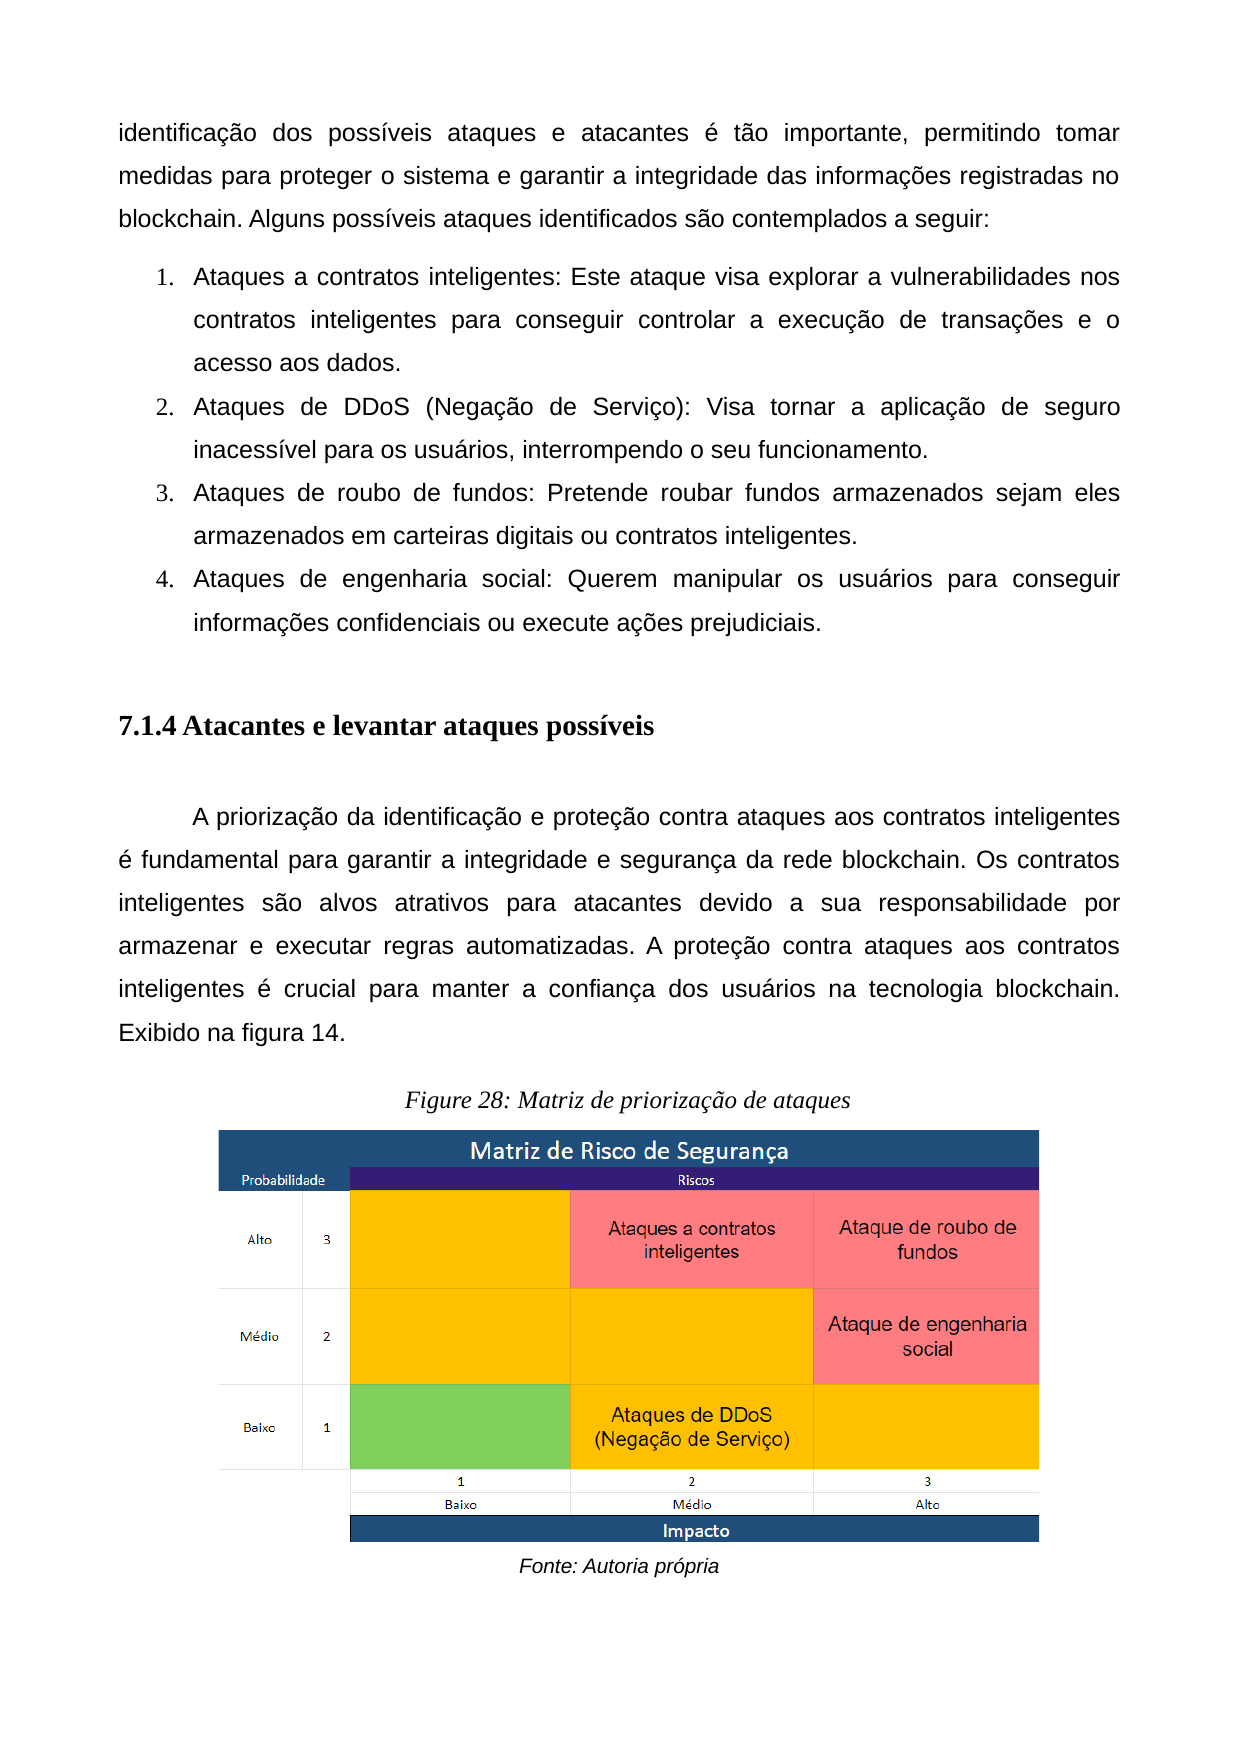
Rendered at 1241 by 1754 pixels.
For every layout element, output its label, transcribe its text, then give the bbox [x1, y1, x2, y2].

text Fonte: Autoria própria [118, 1073, 1122, 1578]
list Ataques a contratos inteligentes: Este ataque visa explorar a vulnerabilidades nos contratos inteligentes para conseguir controlar a execução de transações e o acesso aos dados. [156, 262, 1122, 377]
list Ataques de DDoS (Negação de Serviço): Visa tornar a aplicação de seguro inacessível para os usuários, interrompendo o seu funcionamento. [156, 392, 1122, 463]
list Ataques de roubo de fundos: Pretende roubar fundos armazenados sejam eles armazenados em carteiras digitais ou contratos inteligentes. [156, 478, 1122, 550]
list Ataques de engenharia social: Querem manipular os usuários para conseguir informações confidenciais ou execute ações prejudiciais. [156, 564, 1122, 636]
picture [218, 1130, 1040, 1542]
subtitle 7.1.4 Atacantes e levantar ataques possíveis [118, 708, 1122, 742]
text identificação dos possíveis ataques e atacantes é tão importante, permitindo tomar medidas para proteger o sistema e garantir a integridade das informações registradas no blockchain. Alguns possíveis ataques identificados são contemplados a seguir: [118, 118, 1122, 233]
text A priorização da identificação e proteção contra ataques aos contratos inteligentes é fundamental para garantir a integridade e segurança da rede blockchain. Os contratos inteligentes são alvos atrativos para atacantes devido a sua responsabilidade por armazenar e executar regras automatizadas. A proteção contra ataques aos contratos inteligentes é crucial para manter a confiança dos usuários na tecnologia blockchain. Exibido na figura 14. [118, 802, 1122, 1046]
text Figure 28: Matriz de priorização de ataques [218, 1086, 1039, 1114]
